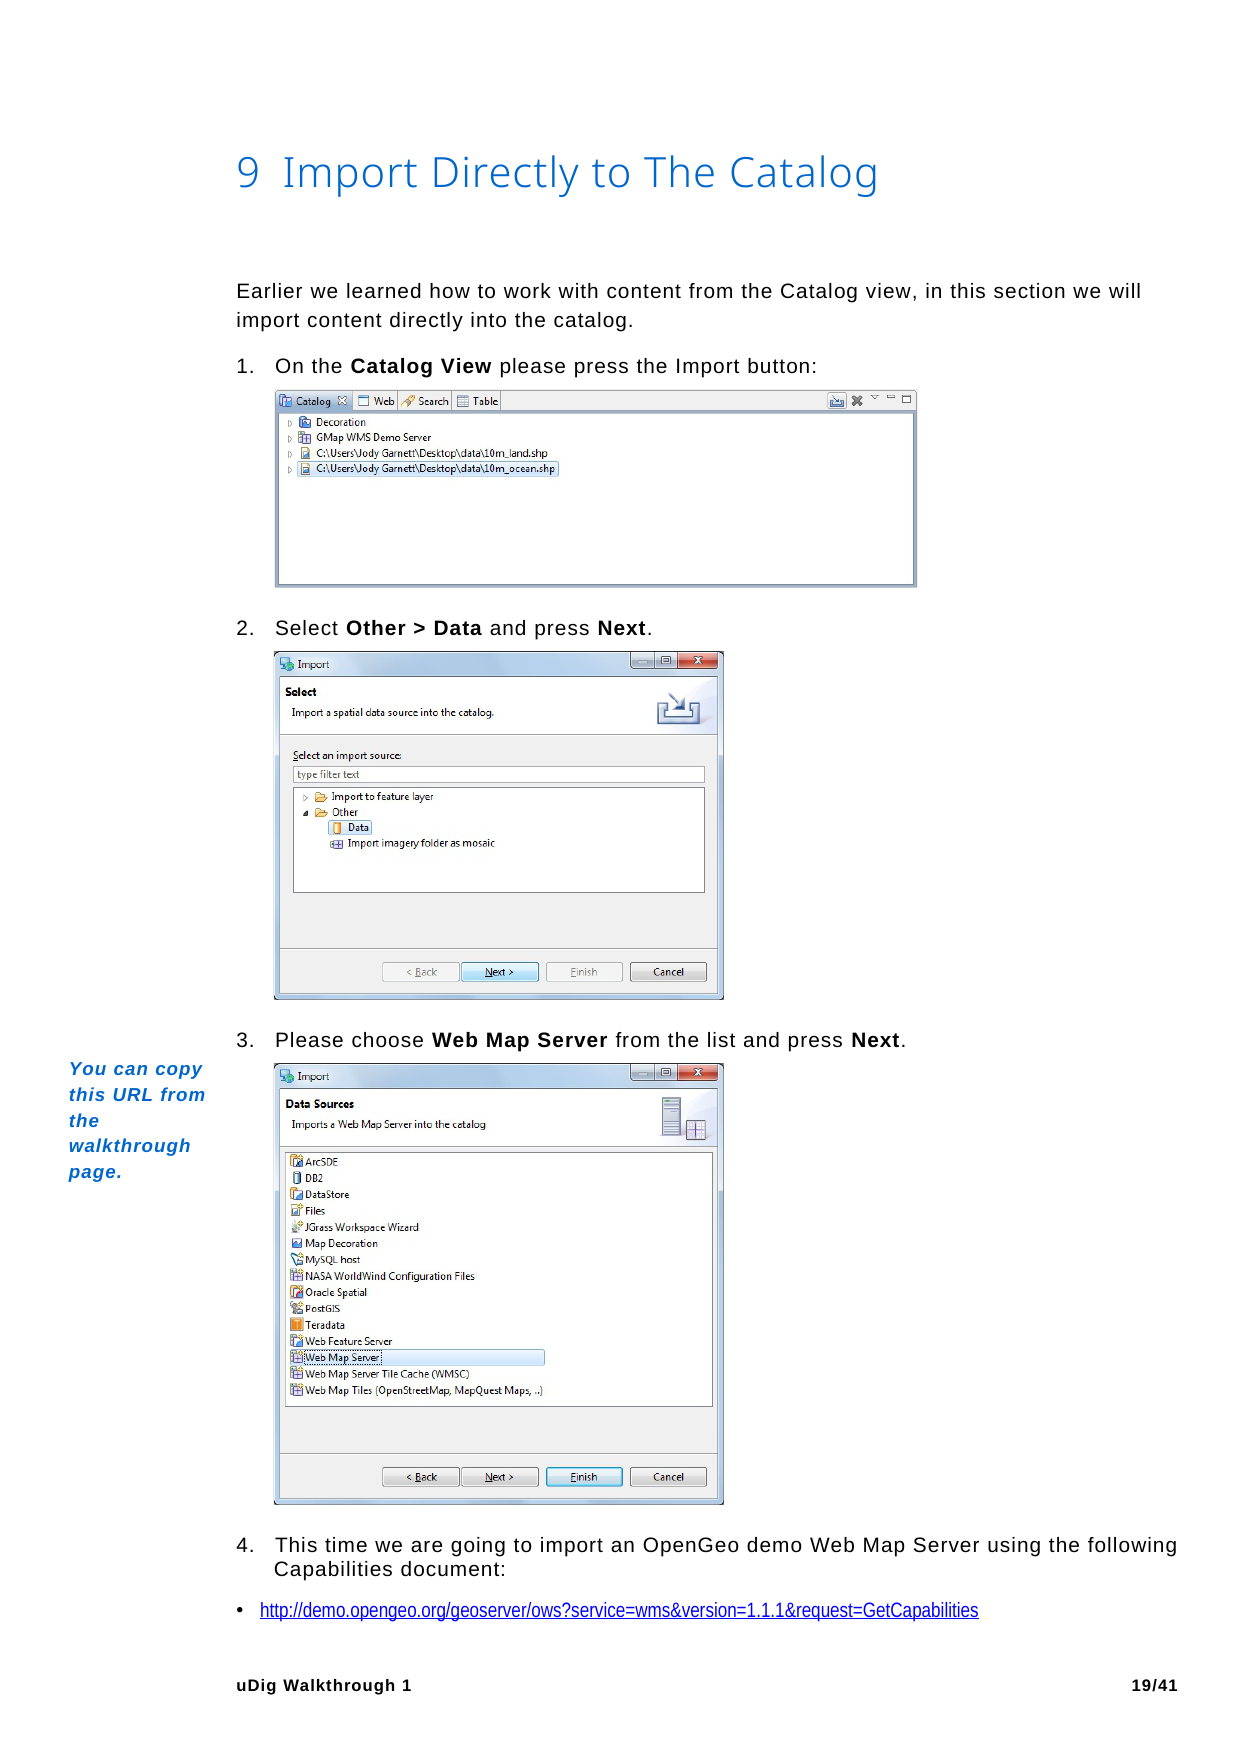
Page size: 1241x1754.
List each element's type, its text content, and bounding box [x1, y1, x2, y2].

list http://demo.opengeo.org/geoserver/ows?service=wms&version=1.1.1&request=GetCapabilities [236, 1597, 1181, 1621]
picture [273, 651, 724, 1000]
text Earlier we learned how to work with content from the Catalog view, in this section we will import content directly into the catalog. [236, 279, 1181, 332]
list You can copy this URL from the walkthrough page. [69, 1058, 217, 1183]
list Please choose Web Map Server from the list and press Next. [236, 1028, 1181, 1516]
picture [273, 1063, 724, 1505]
list This time we are going to import an OpenGeo demo Web Map Server using the following Capabilities document: [236, 1533, 1181, 1581]
list On the Catalog View please press the Import button: [236, 354, 1181, 599]
list Select Other > Data and press Next. [236, 616, 1181, 1011]
subtitle Import Directly to The Catalog [236, 143, 1181, 200]
picture [273, 389, 918, 588]
